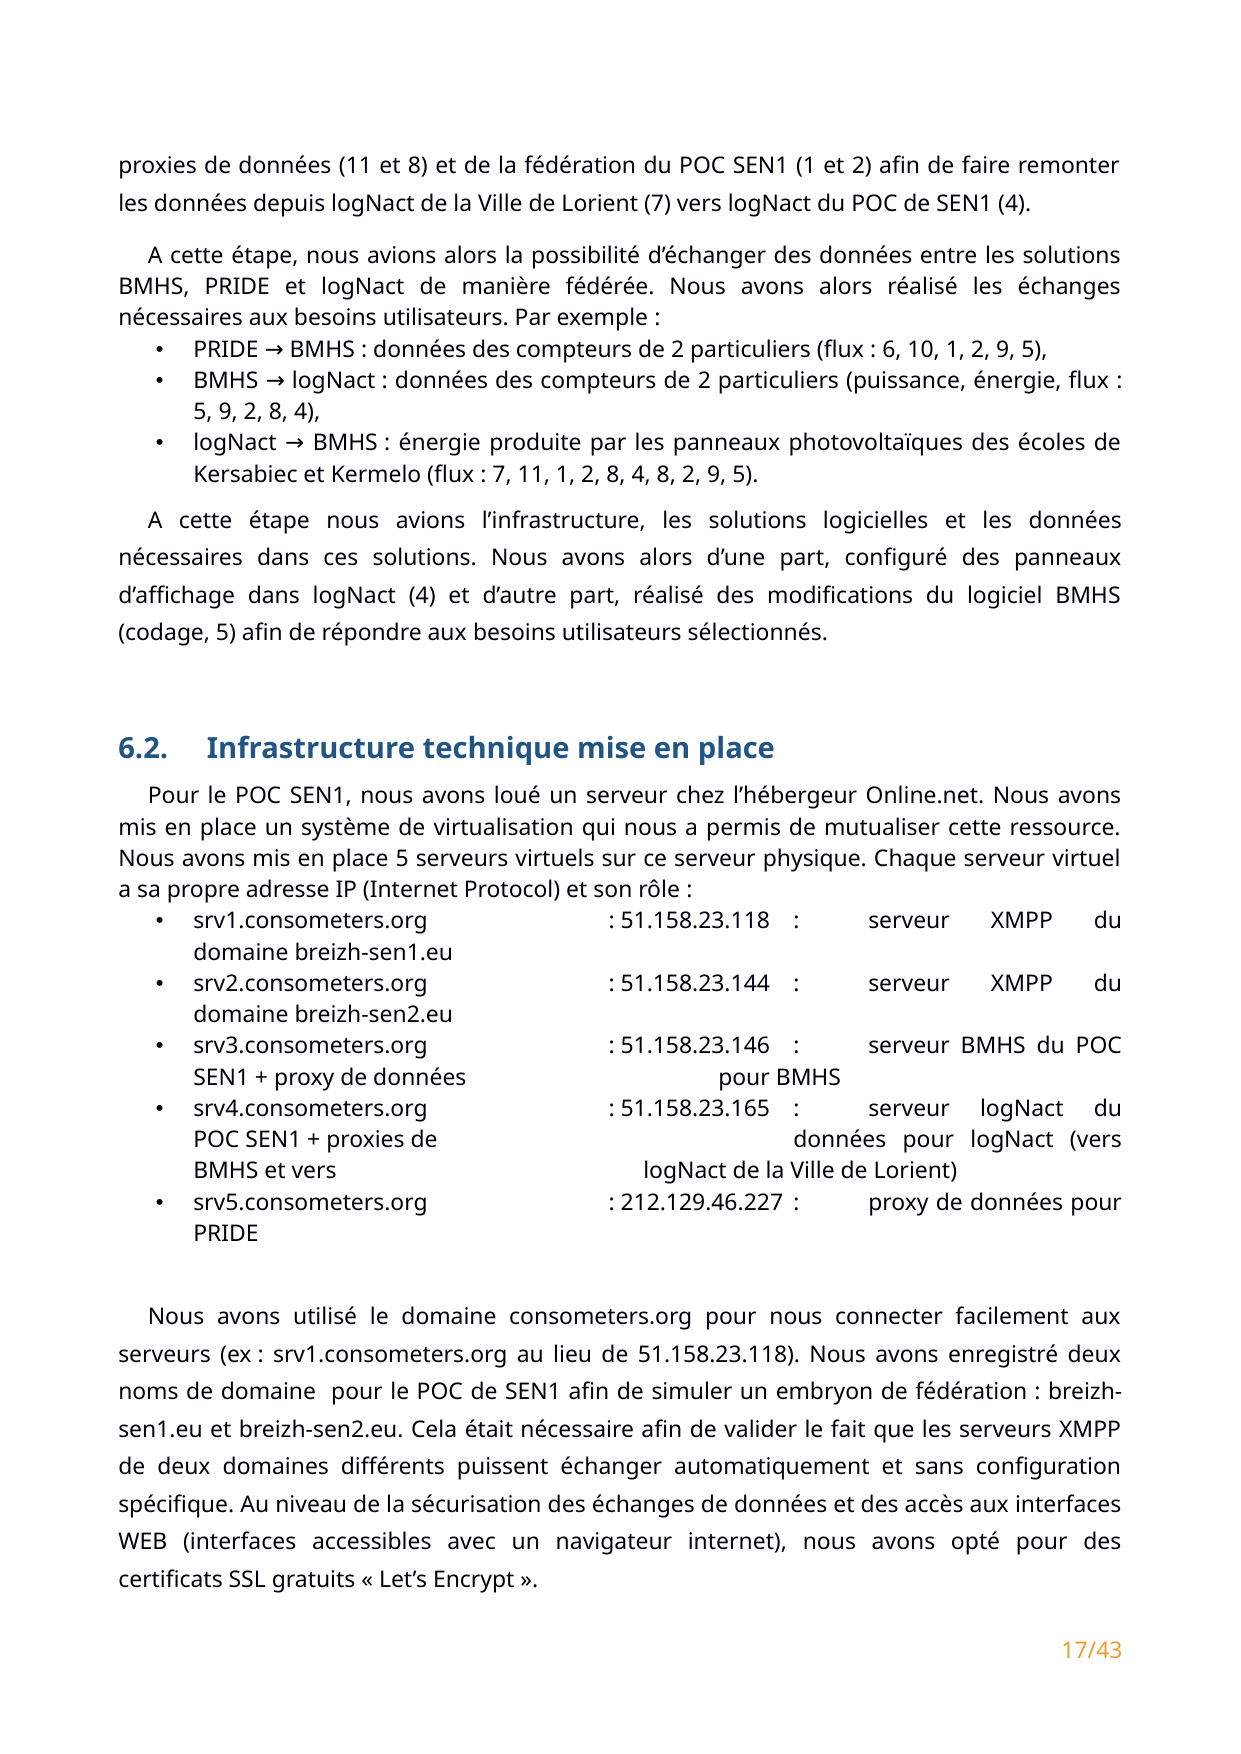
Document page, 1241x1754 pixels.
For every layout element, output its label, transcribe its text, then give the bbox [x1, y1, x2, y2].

text proxies de données (11 et 8) et de la fédération du POC SEN1 (1 et 2) afin de faire remonter les données depuis logNact de la Ville de Lorient (7) vers logNact du POC de SEN1 (4). [118, 149, 1122, 218]
list srv1.consometers.org : 51.158.23.118 : serveur XMPP du domaine breizh-sen1.eu [156, 904, 1122, 967]
list BMHS → logNact : données des compteurs de 2 particuliers (puissance, énergie, flux : 5, 9, 2, 8, 4), [156, 364, 1122, 426]
list PRIDE → BMHS : données des compteurs de 2 particuliers (flux : 6, 10, 1, 2, 9, 5), [156, 333, 1122, 364]
list srv4.consometers.org : 51.158.23.165 : serveur logNact du POC SEN1 + proxies de données pour logNact (vers BMHS et vers logNact de la Ville de Lorient) [156, 1092, 1122, 1186]
list srv2.consometers.org : 51.158.23.144 : serveur XMPP du domaine breizh-sen2.eu [156, 967, 1122, 1029]
list srv3.consometers.org : 51.158.23.146 : serveur BMHS du POC SEN1 + proxy de données pour BMHS [156, 1029, 1122, 1092]
subtitle Infrastructure technique mise en place [118, 727, 1122, 767]
text Nous avons utilisé le domaine consometers.org pour nous connecter facilement aux serveurs (ex : srv1.consometers.org au lieu de 51.158.23.118). Nous avons enregistré deux noms de domaine pour le POC de SEN1 afin de simuler un embryon de fédération : breizh-sen1.eu et breizh-sen2.eu. Cela était nécessaire afin de valider le fait que les serveurs XMPP de deux domaines différents puissent échanger automatiquement et sans configuration spécifique. Au niveau de la sécurisation des échanges de données et des accès aux interfaces WEB (interfaces accessibles avec un navigateur internet), nous avons opté pour des certificats SSL gratuits « Let’s Encrypt ». [118, 1300, 1122, 1594]
list logNact → BMHS : énergie produite par les panneaux photovoltaïques des écoles de Kersabiec et Kermelo (flux : 7, 11, 1, 2, 8, 4, 8, 2, 9, 5). [156, 426, 1122, 489]
list srv5.consometers.org : 212.129.46.227 : proxy de données pour PRIDE [156, 1186, 1122, 1248]
list A cette étape, nous avions alors la possibilité d’échanger des données entre les solutions BMHS, PRIDE et logNact de manière fédérée. Nous avons alors réalisé les échanges nécessaires aux besoins utilisateurs. Par exemple : [118, 239, 1122, 333]
list Pour le POC SEN1, nous avons loué un serveur chez l’hébergeur Online.net. Nous avons mis en place un système de virtualisation qui nous a permis de mutualiser cette ressource. Nous avons mis en place 5 serveurs virtuels sur ce serveur physique. Chaque serveur virtuel a sa propre adresse IP (Internet Protocol) et son rôle : [118, 779, 1122, 904]
text A cette étape nous avions l’infrastructure, les solutions logicielles et les données nécessaires dans ces solutions. Nous avons alors d’une part, configuré des panneaux d’affichage dans logNact (4) et d’autre part, réalisé des modifications du logiciel BMHS (codage, 5) afin de répondre aux besoins utilisateurs sélectionnés. [118, 504, 1122, 647]
